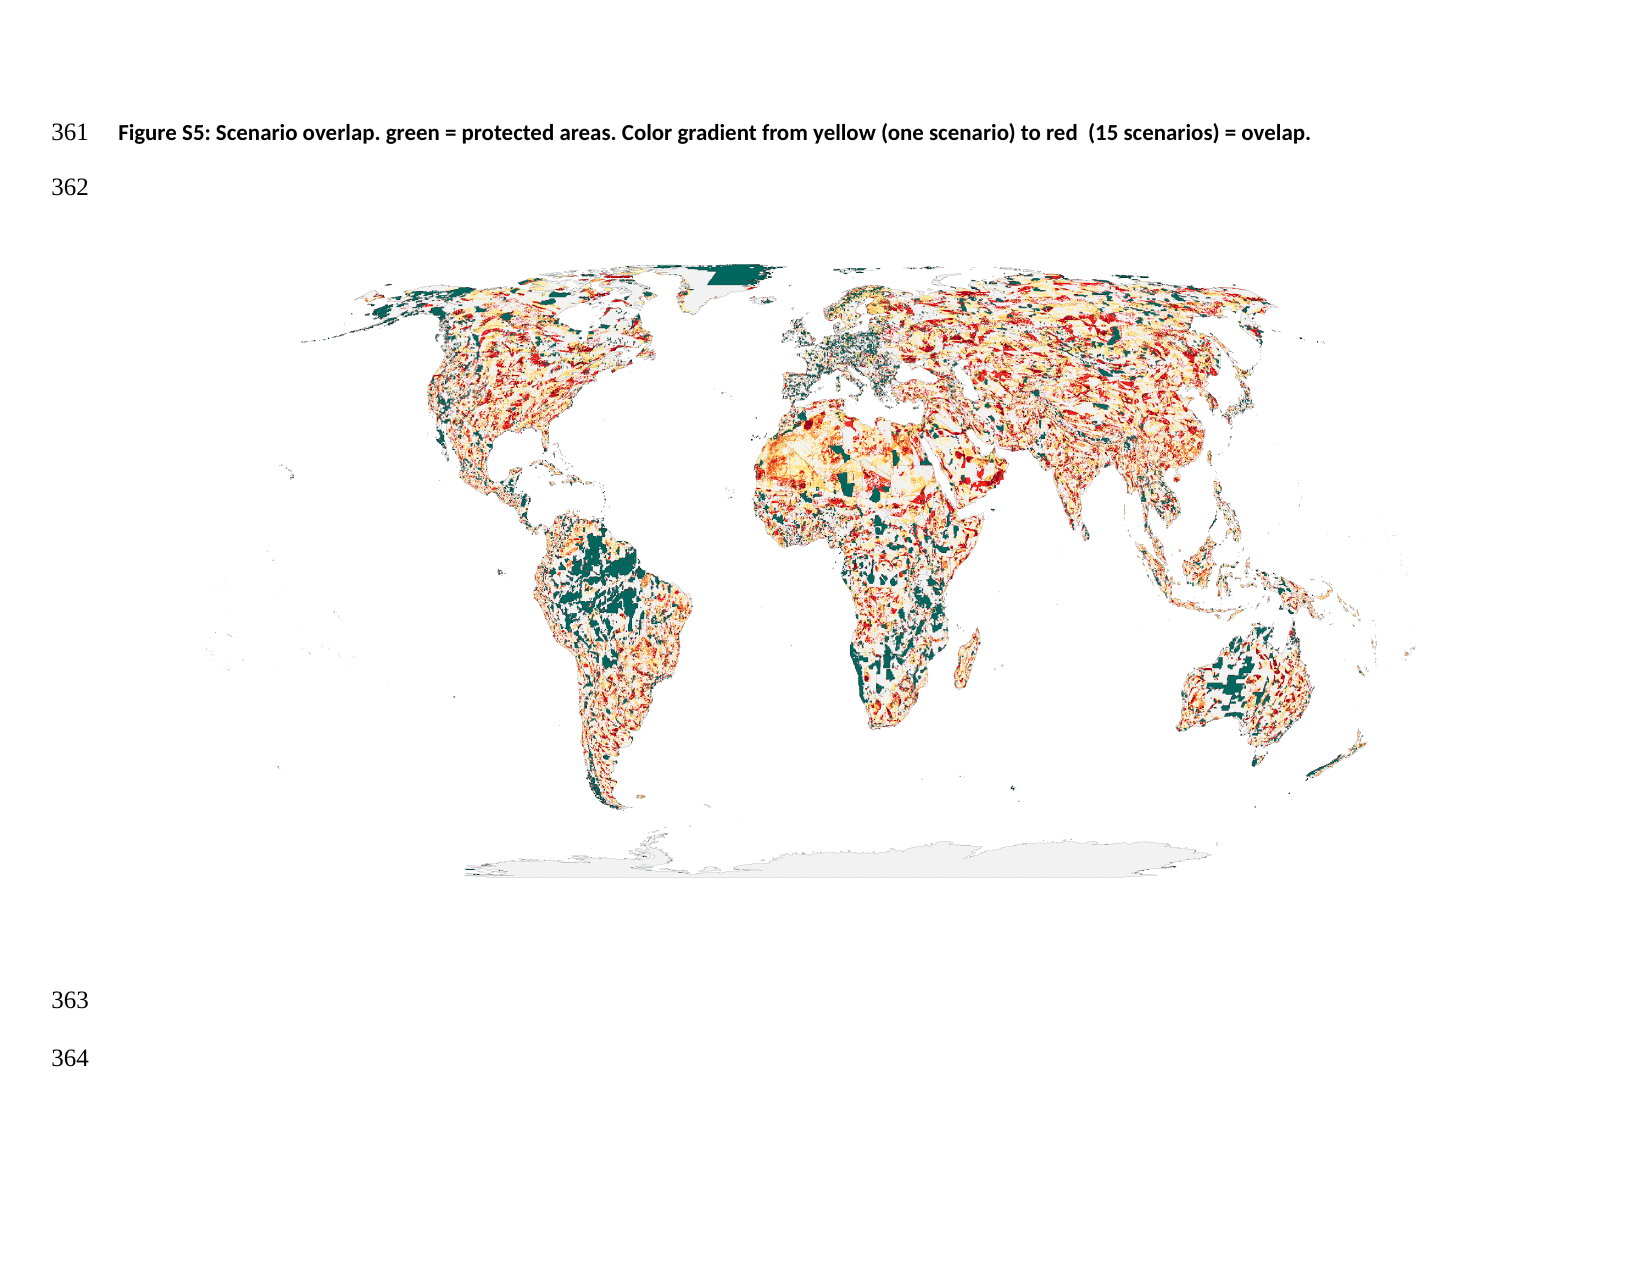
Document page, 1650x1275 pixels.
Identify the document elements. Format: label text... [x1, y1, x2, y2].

text Figure S5: Scenario overlap. green = protected areas. Color gradient from yellow (one scenario) to red (15 scenarios) = ovelap. [118, 118, 1532, 146]
